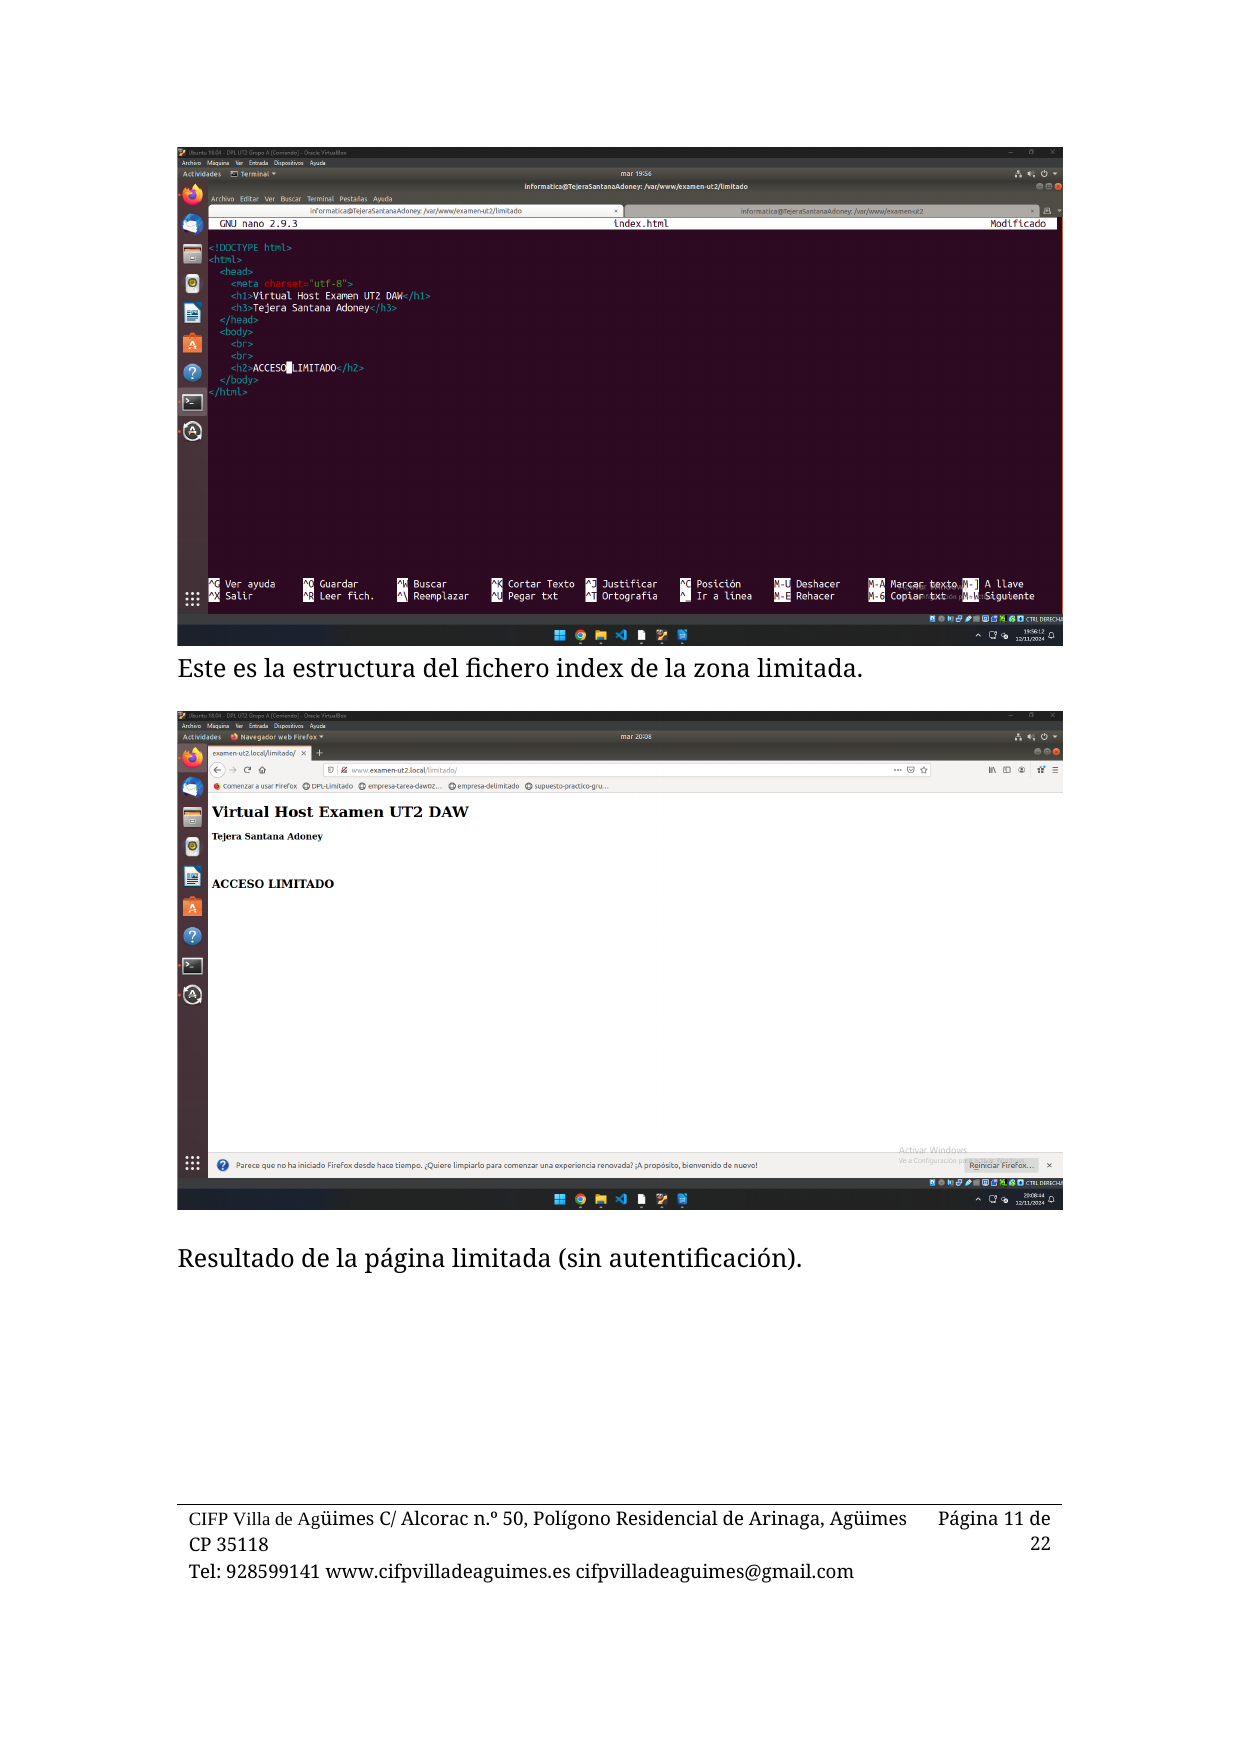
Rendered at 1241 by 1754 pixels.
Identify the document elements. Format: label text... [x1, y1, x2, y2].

picture [177, 147, 1063, 646]
picture [177, 711, 1063, 1210]
text Este es la estructura del fichero index de la zona limitada. [177, 646, 1063, 685]
text Resultado de la página limitada (sin autentificación). [177, 1210, 1063, 1274]
